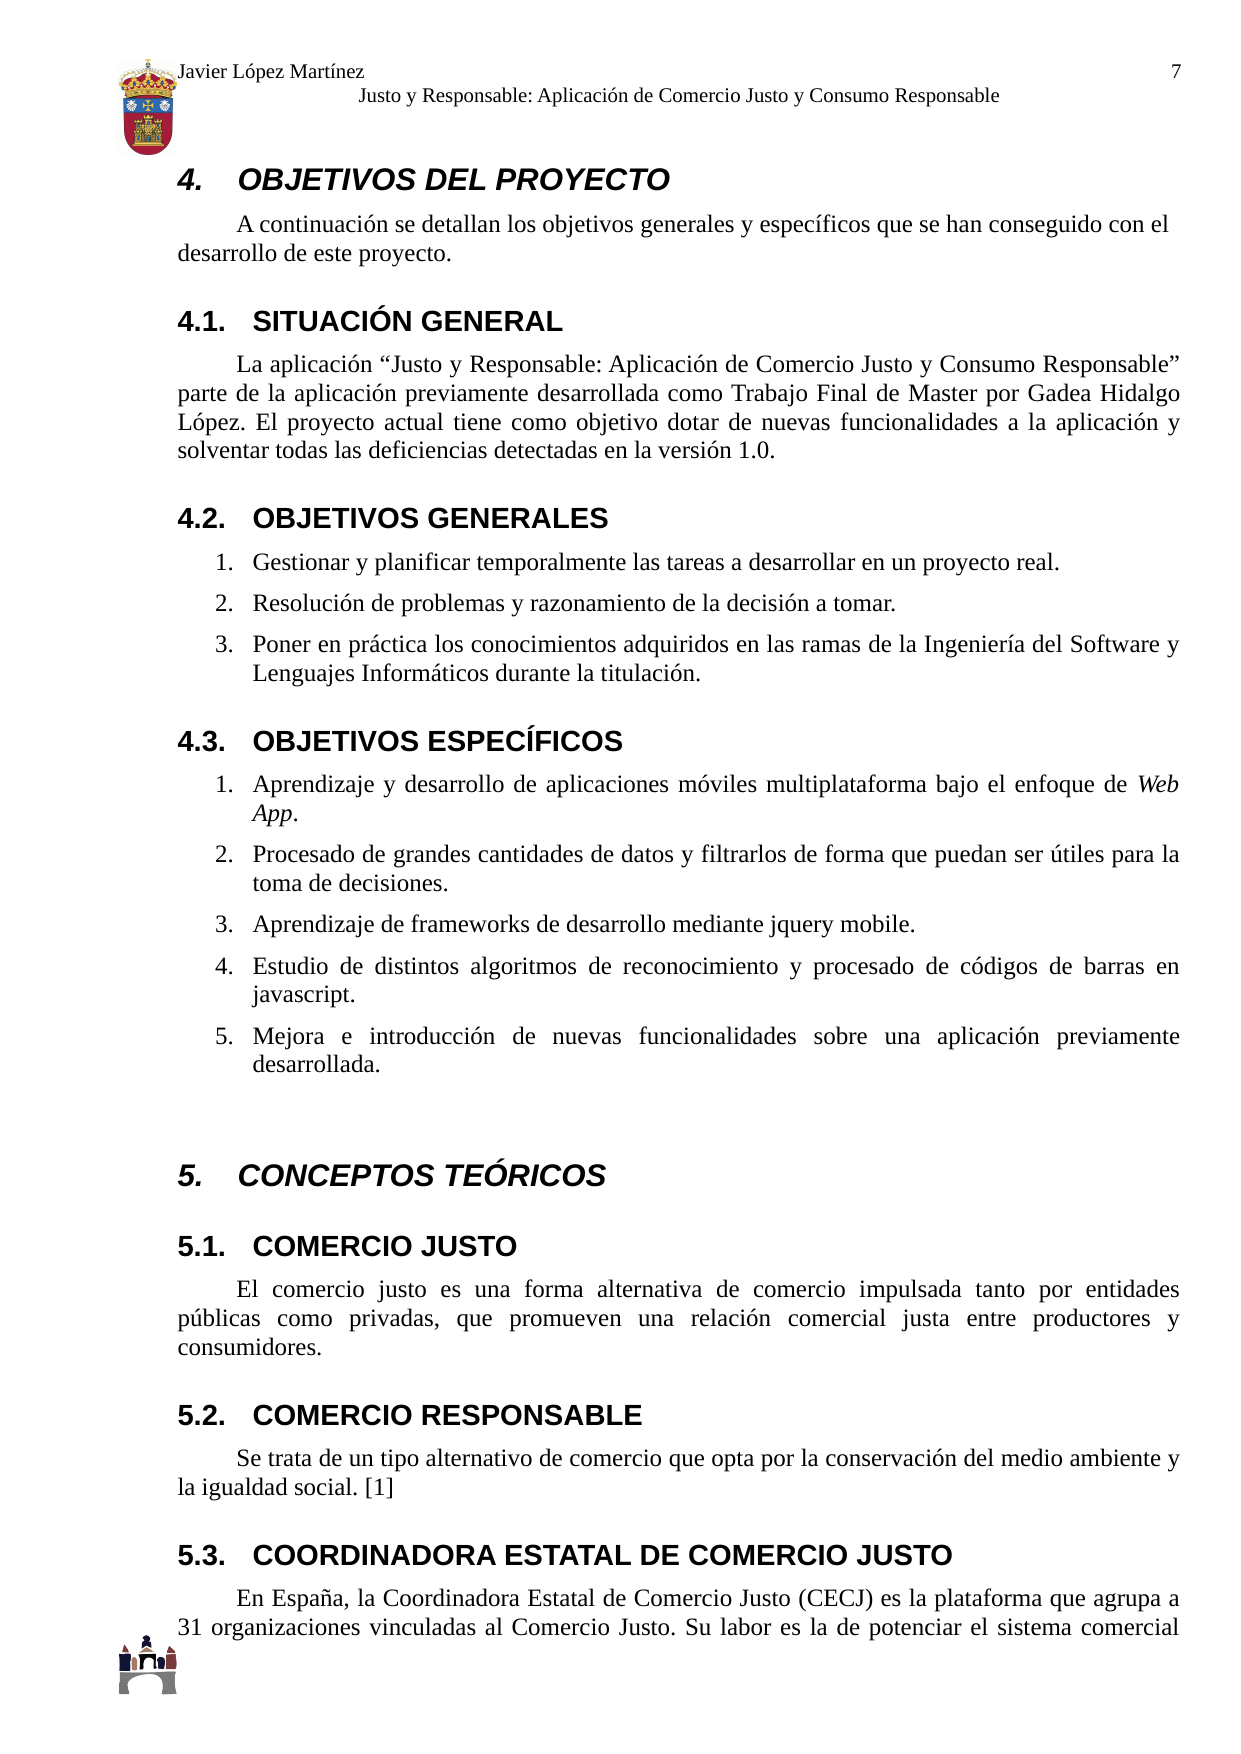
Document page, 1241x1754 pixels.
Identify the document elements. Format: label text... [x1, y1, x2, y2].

list Mejora e introducción de nuevas funcionalidades sobre una aplicación previamente desarrollada. [215, 1021, 1181, 1078]
subtitle COMERCIO JUSTO [177, 1229, 1181, 1263]
text A continuación se detallan los objetivos generales y específicos que se han conseguido con el desarrollo de este proyecto. [177, 209, 1181, 267]
subtitle OBJETIVOS GENERALES [177, 502, 1181, 535]
picture [118, 59, 178, 155]
text El comercio justo es una forma alternativa de comercio impulsada tanto por entidades públicas como privadas, que promueven una relación comercial justa entre productores y consumidores. [177, 1274, 1181, 1361]
list Aprendizaje de frameworks de desarrollo mediante jquery mobile. [215, 909, 1181, 938]
list Aprendizaje y desarrollo de aplicaciones móviles multiplataforma bajo el enfoque de Web App. [215, 769, 1181, 827]
list Procesado de grandes cantidades de datos y filtrarlos de forma que puedan ser útiles para la toma de decisiones. [215, 839, 1181, 897]
list Poner en práctica los conocimientos adquiridos en las ramas de la Ingeniería del Software y Lenguajes Informáticos durante la titulación. [215, 629, 1181, 687]
subtitle OBJETIVOS ESPECÍFICOS [177, 724, 1181, 758]
subtitle OBJETIVOS DEL PROYECTO [177, 161, 1181, 197]
picture [118, 1634, 178, 1695]
list Resolución de problemas y razonamiento de la decisión a tomar. [215, 588, 1181, 617]
list Gestionar y planificar temporalmente las tareas a desarrollar en un proyecto real. [215, 547, 1181, 576]
subtitle SITUACIÓN GENERAL [177, 304, 1181, 337]
list Estudio de distintos algoritmos de reconocimiento y procesado de códigos de barras en javascript. [215, 951, 1181, 1008]
text Se trata de un tipo alternativo de comercio que opta por la conservación del medio ambiente y la igualdad social. [1] [177, 1443, 1181, 1501]
text En España, la Coordinadora Estatal de Comercio Justo (CECJ) es la plataforma que agrupa a 31 organizaciones vinculadas al Comercio Justo. Su labor es la de potenciar el sistema comercial [177, 1583, 1181, 1641]
subtitle COMERCIO RESPONSABLE [177, 1398, 1181, 1432]
text La aplicación “Justo y Responsable: Aplicación de Comercio Justo y Consumo Responsable” parte de la aplicación previamente desarrollada como Trabajo Final de Master por Gadea Hidalgo López. El proyecto actual tiene como objetivo dotar de nuevas funcionalidades a la aplicación y solventar todas las deficiencias detectadas en la versión 1.0. [177, 349, 1181, 464]
subtitle COORDINADORA ESTATAL DE COMERCIO JUSTO [177, 1538, 1181, 1572]
subtitle CONCEPTOS TEÓRICOS [177, 1157, 1181, 1193]
